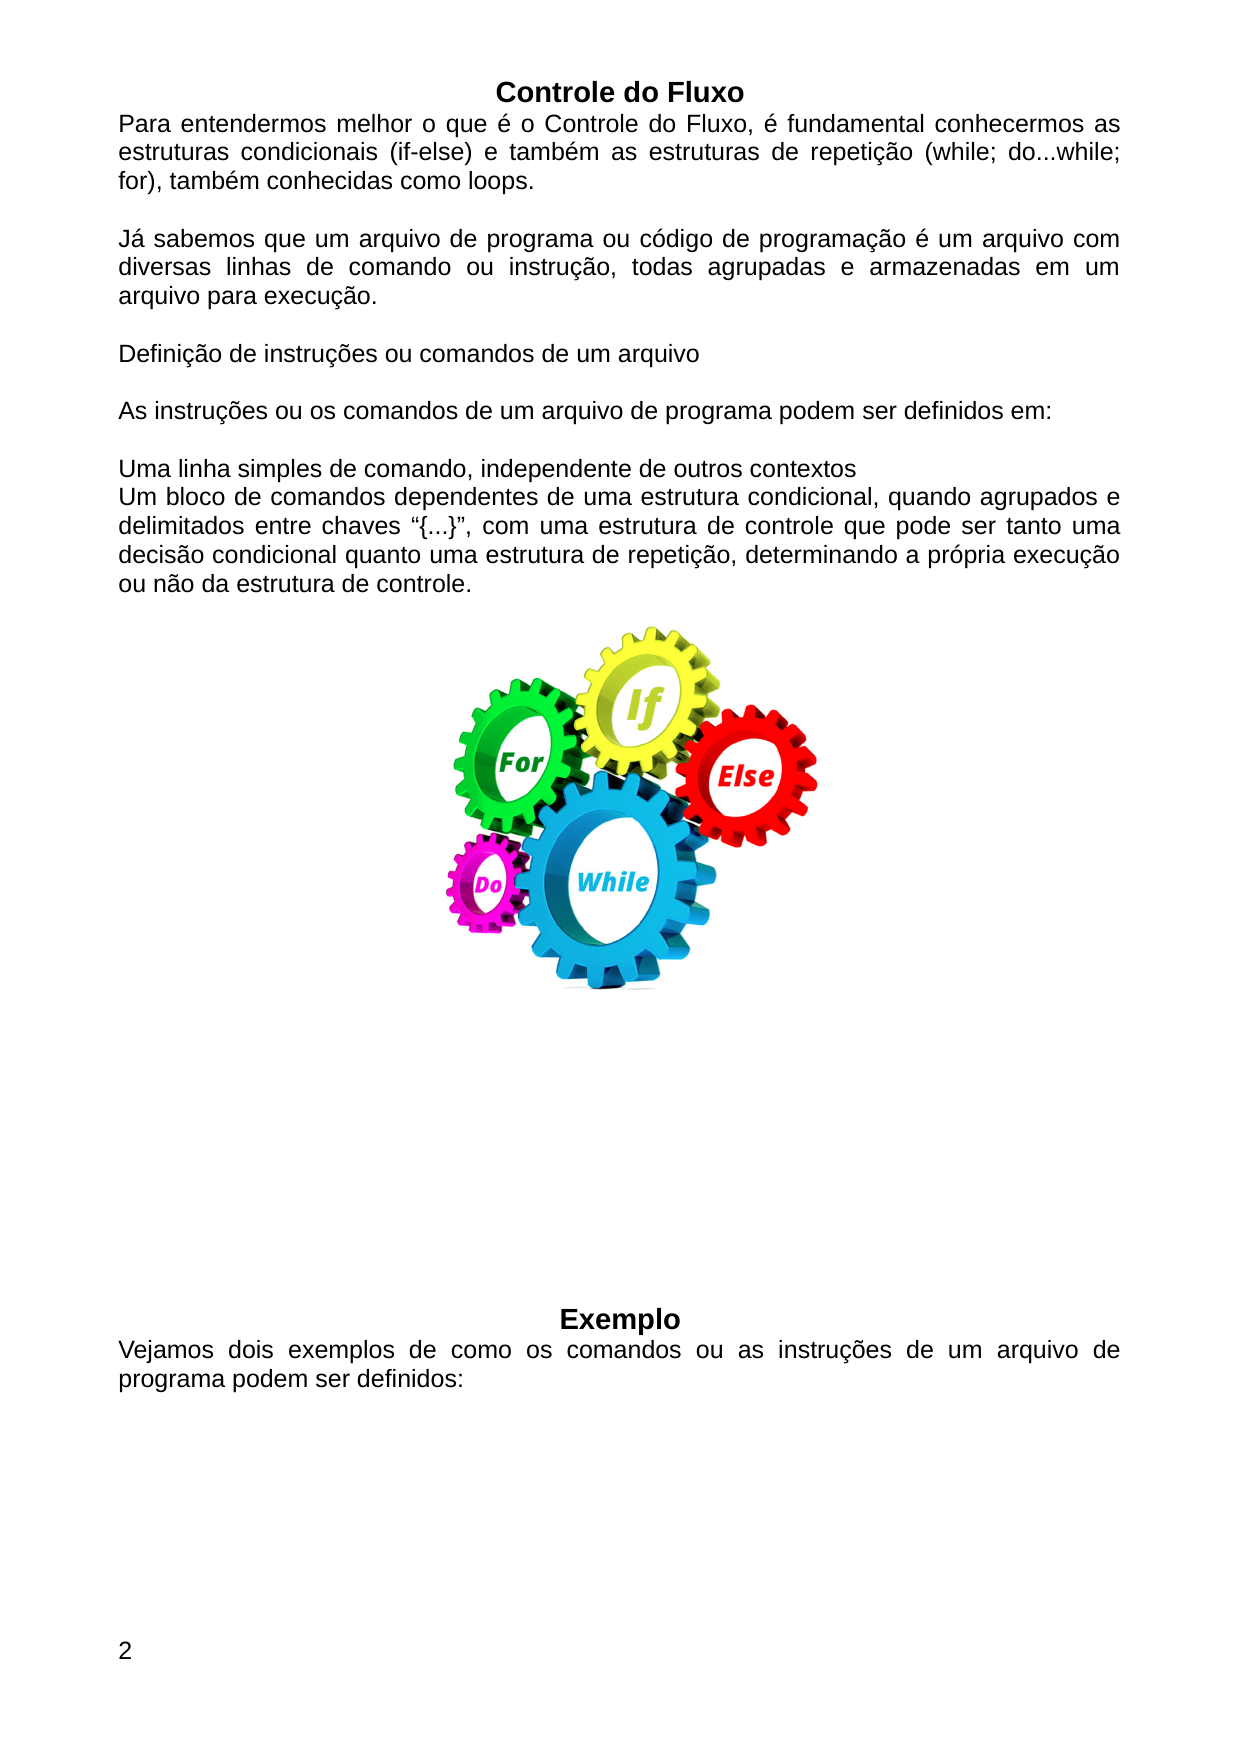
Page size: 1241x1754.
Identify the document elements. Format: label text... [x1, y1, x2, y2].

text Já sabemos que um arquivo de programa ou código de programação é um arquivo com diversas linhas de comando ou instrução, todas agrupadas e armazenadas em um arquivo para execução. [118, 223, 1122, 310]
subtitle Exemplo [118, 1302, 1122, 1335]
text Um bloco de comandos dependentes de uma estrutura condicional, quando agrupados e delimitados entre chaves “{...}”, com uma estrutura de controle que pode ser tanto uma decisão condicional quanto uma estrutura de repetição, determinando a própria execução ou não da estrutura de controle. [118, 482, 1122, 597]
text Para entendermos melhor o que é o Controle do Fluxo, é fundamental conhecermos as estruturas condicionais (if-else) e também as estruturas de repetição (while; do...while; for), também conhecidas como loops. [118, 108, 1122, 195]
text Uma linha simples de comando, independente de outros contextos [118, 453, 1122, 482]
text Definição de instruções ou comandos de um arquivo [118, 338, 1122, 367]
subtitle Controle do Fluxo [118, 75, 1122, 108]
text As instruções ou os comandos de um arquivo de programa podem ser definidos em: [118, 396, 1122, 425]
text Vejamos dois exemplos de como os comandos ou as instruções de um arquivo de programa podem ser definidos: [118, 1335, 1122, 1393]
